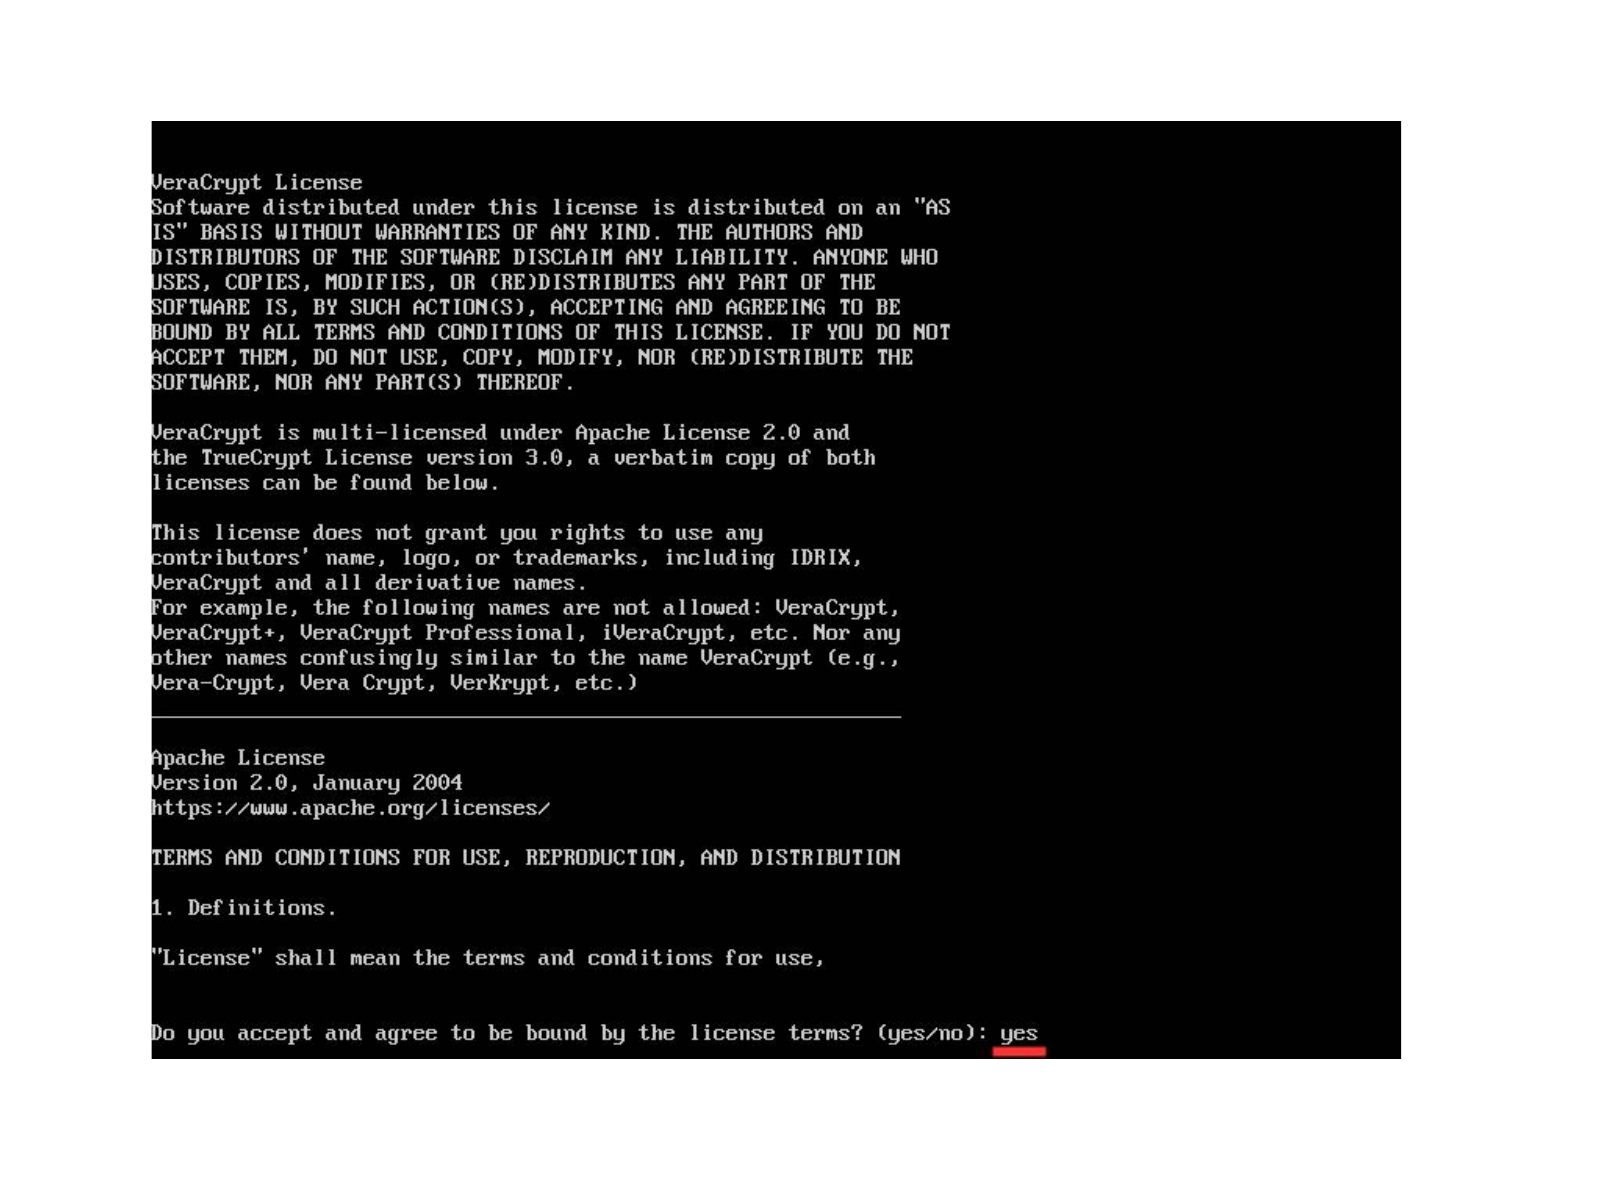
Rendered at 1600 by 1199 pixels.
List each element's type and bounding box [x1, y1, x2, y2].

picture [151, 121, 1402, 1059]
